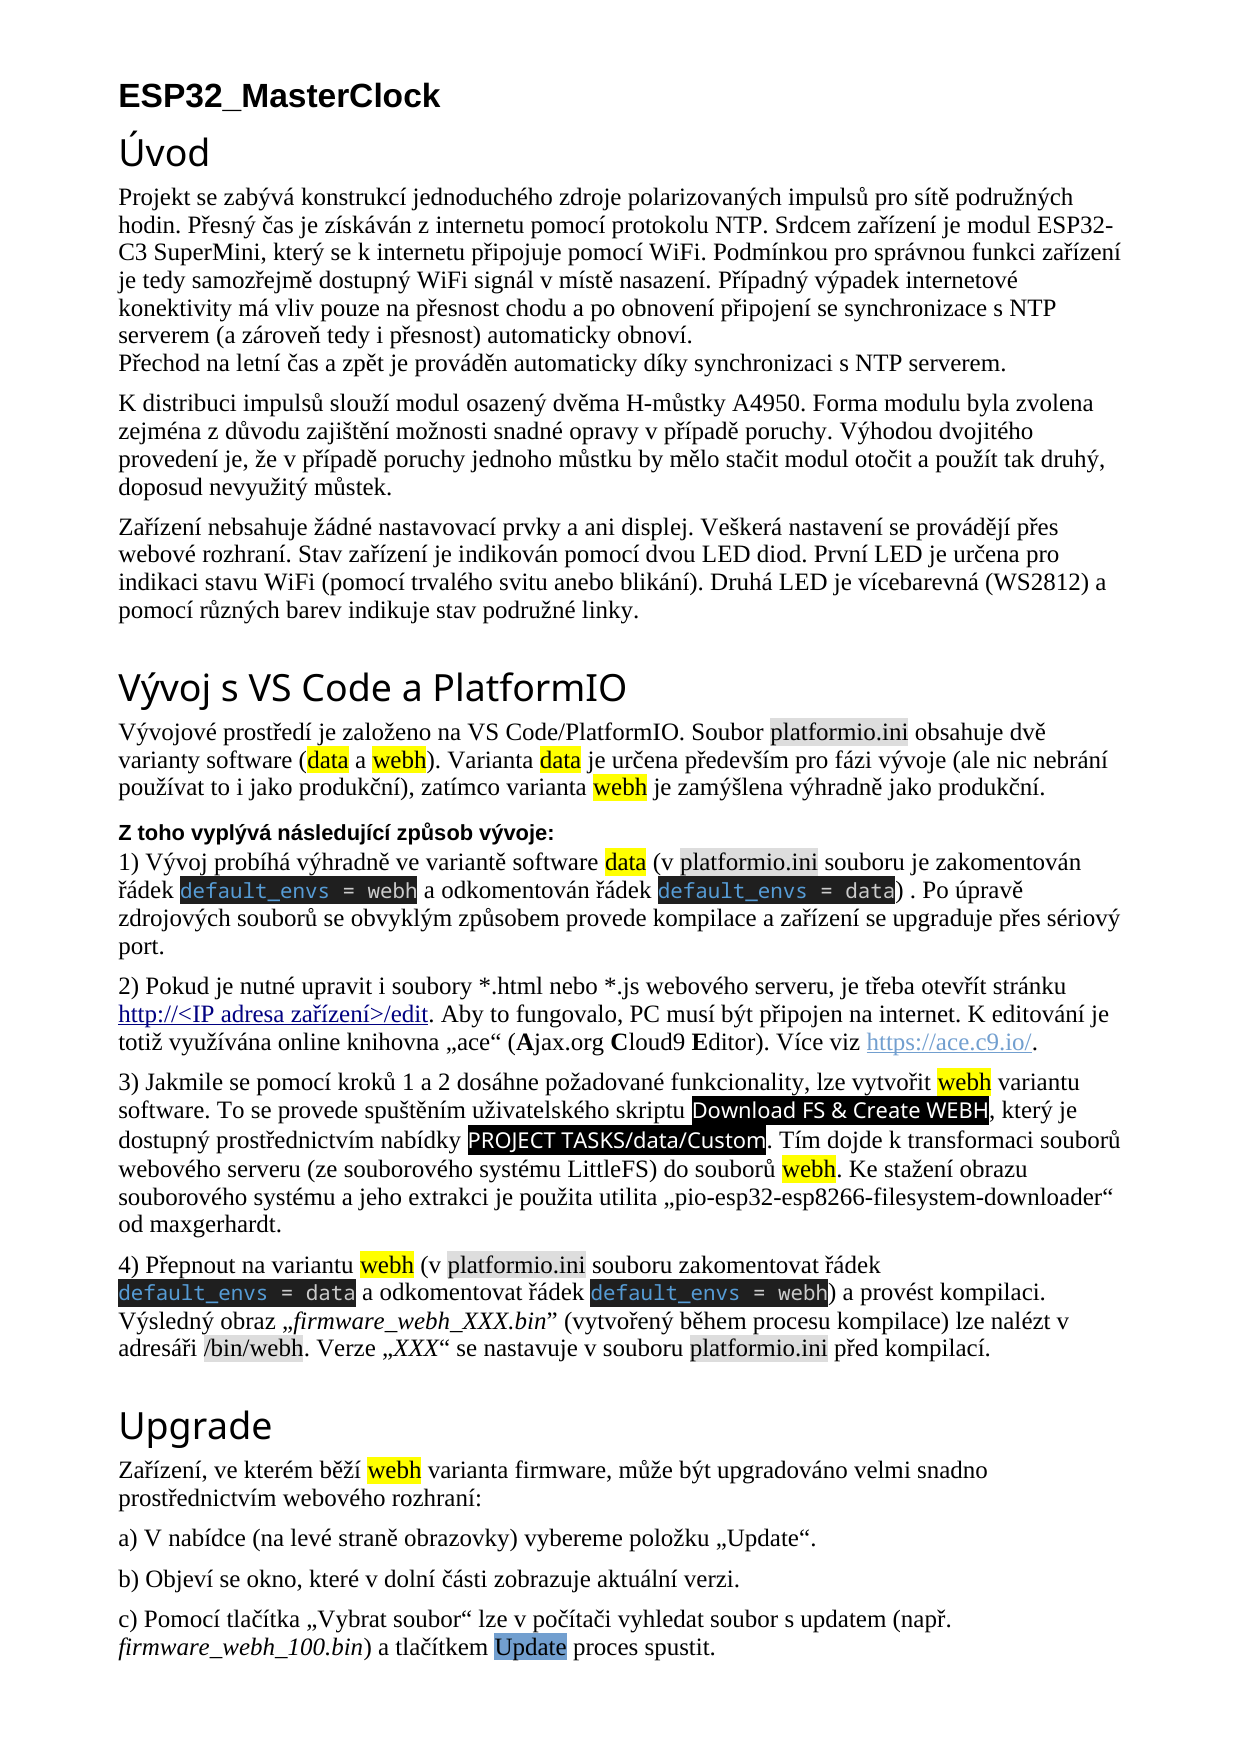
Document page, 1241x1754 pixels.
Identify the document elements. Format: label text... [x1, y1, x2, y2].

text a) V nabídce (na levé straně obrazovky) vybereme položku „Update“. [118, 1524, 1122, 1552]
subtitle ESP32_MasterClock [118, 77, 1122, 114]
text Vývojové prostředí je založeno na VS Code/PlatformIO. Soubor platformio.ini obsahuje dvě varianty software (data a webh). Varianta data je určena především pro fázi vývoje (ale nic nebrání používat to i jako produkční), zatímco varianta webh je zamýšlena výhradně jako produkční. [118, 718, 1122, 801]
subtitle Upgrade [118, 1399, 1122, 1451]
text b) Objeví se okno, které v dolní části zobrazuje aktuální verzi. [118, 1565, 1122, 1592]
subtitle Vývoj s VS Code a PlatformIO [118, 661, 1122, 712]
text 2) Pokud je nutné upravit i soubory *.html nebo *.js webového serveru, je třeba otevřít stránku http://<IP adresa zařízení>/edit. Aby to fungovalo, PC musí být připojen na internet. K editování je totiž využívána online knihovna „ace“ (Ajax.org Cloud9 Editor). Více viz https://ace.c9.io/. [118, 972, 1122, 1055]
text Zařízení nebsahuje žádné nastavovací prvky a ani displej. Veškerá nastavení se provádějí přes webové rozhraní. Stav zařízení je indikován pomocí dvou LED diod. První LED je určena pro indikaci stavu WiFi (pomocí trvalého svitu anebo blikání). Druhá LED je vícebarevná (WS2812) a pomocí různých barev indikuje stav podružné linky. [118, 513, 1122, 624]
text K distribuci impulsů slouží modul osazený dvěma H-můstky A4950. Forma modulu byla zvolena zejména z důvodu zajištění možnosti snadné opravy v případě poruchy. Výhodou dvojitého provedení je, že v případě poruchy jednoho můstku by mělo stačit modul otočit a použít tak druhý, doposud nevyužitý můstek. [118, 389, 1122, 500]
subtitle Z toho vyplývá následující způsob vývoje: [118, 820, 1122, 844]
subtitle Úvod [118, 126, 1122, 177]
text Zařízení, ve kterém běží webh varianta firmware, může být upgradováno velmi snadno prostřednictvím webového rozhraní: [118, 1457, 1122, 1512]
text 4) Přepnout na variantu webh (v platformio.ini souboru zakomentovat řádek default_envs = data a odkomentovat řádek default_envs = webh) a provést kompilaci. Výsledný obraz „firmware_webh_XXX.bin” (vytvořený během procesu kompilace) lze nalézt v adresáři /bin/webh. Verze „XXX“ se nastavuje v souboru platformio.ini před kompilací. [118, 1251, 1122, 1362]
text 3) Jakmile se pomocí kroků 1 a 2 dosáhne požadované funkcionality, lze vytvořit webh variantu software. To se provede spuštěním uživatelského skriptu Download FS & Create WEBH, který je dostupný prostřednictvím nabídky PROJECT TASKS/data/Custom. Tím dojde k transformaci souborů webového serveru (ze souborového systému LittleFS) do souborů webh. Ke stažení obrazu souborového systému a jeho extrakci je použita utilita „pio-esp32-esp8266-filesystem-downloader“ od maxgerhardt. [118, 1068, 1122, 1238]
text 1) Vývoj probíhá výhradně ve variantě software data (v platformio.ini souboru je zakomentován řádek default_envs = webh a odkomentován řádek default_envs = data) . Po úpravě zdrojových souborů se obvyklým způsobem provede kompilace a zařízení se upgraduje přes sériový port. [118, 848, 1122, 960]
text Projekt se zabývá konstrukcí jednoduchého zdroje polarizovaných impulsů pro sítě podružných hodin. Přesný čas je získáván z internetu pomocí protokolu NTP. Srdcem zařízení je modul ESP32-C3 SuperMini, který se k internetu připojuje pomocí WiFi. Podmínkou pro správnou funkci zařízení je tedy samozřejmě dostupný WiFi signál v místě nasazení. Případný výpadek internetové konektivity má vliv pouze na přesnost chodu a po obnovení připojení se synchronizace s NTP serverem (a zároveň tedy i přesnost) automaticky obnoví. Přechod na letní čas a zpět je prováděn automaticky díky synchronizaci s NTP serverem. [118, 183, 1122, 377]
text c) Pomocí tlačítka „Vybrat soubor“ lze v počítači vyhledat soubor s updatem (např. firmware_webh_100.bin) a tlačítkem Update proces spustit. [118, 1605, 1122, 1660]
